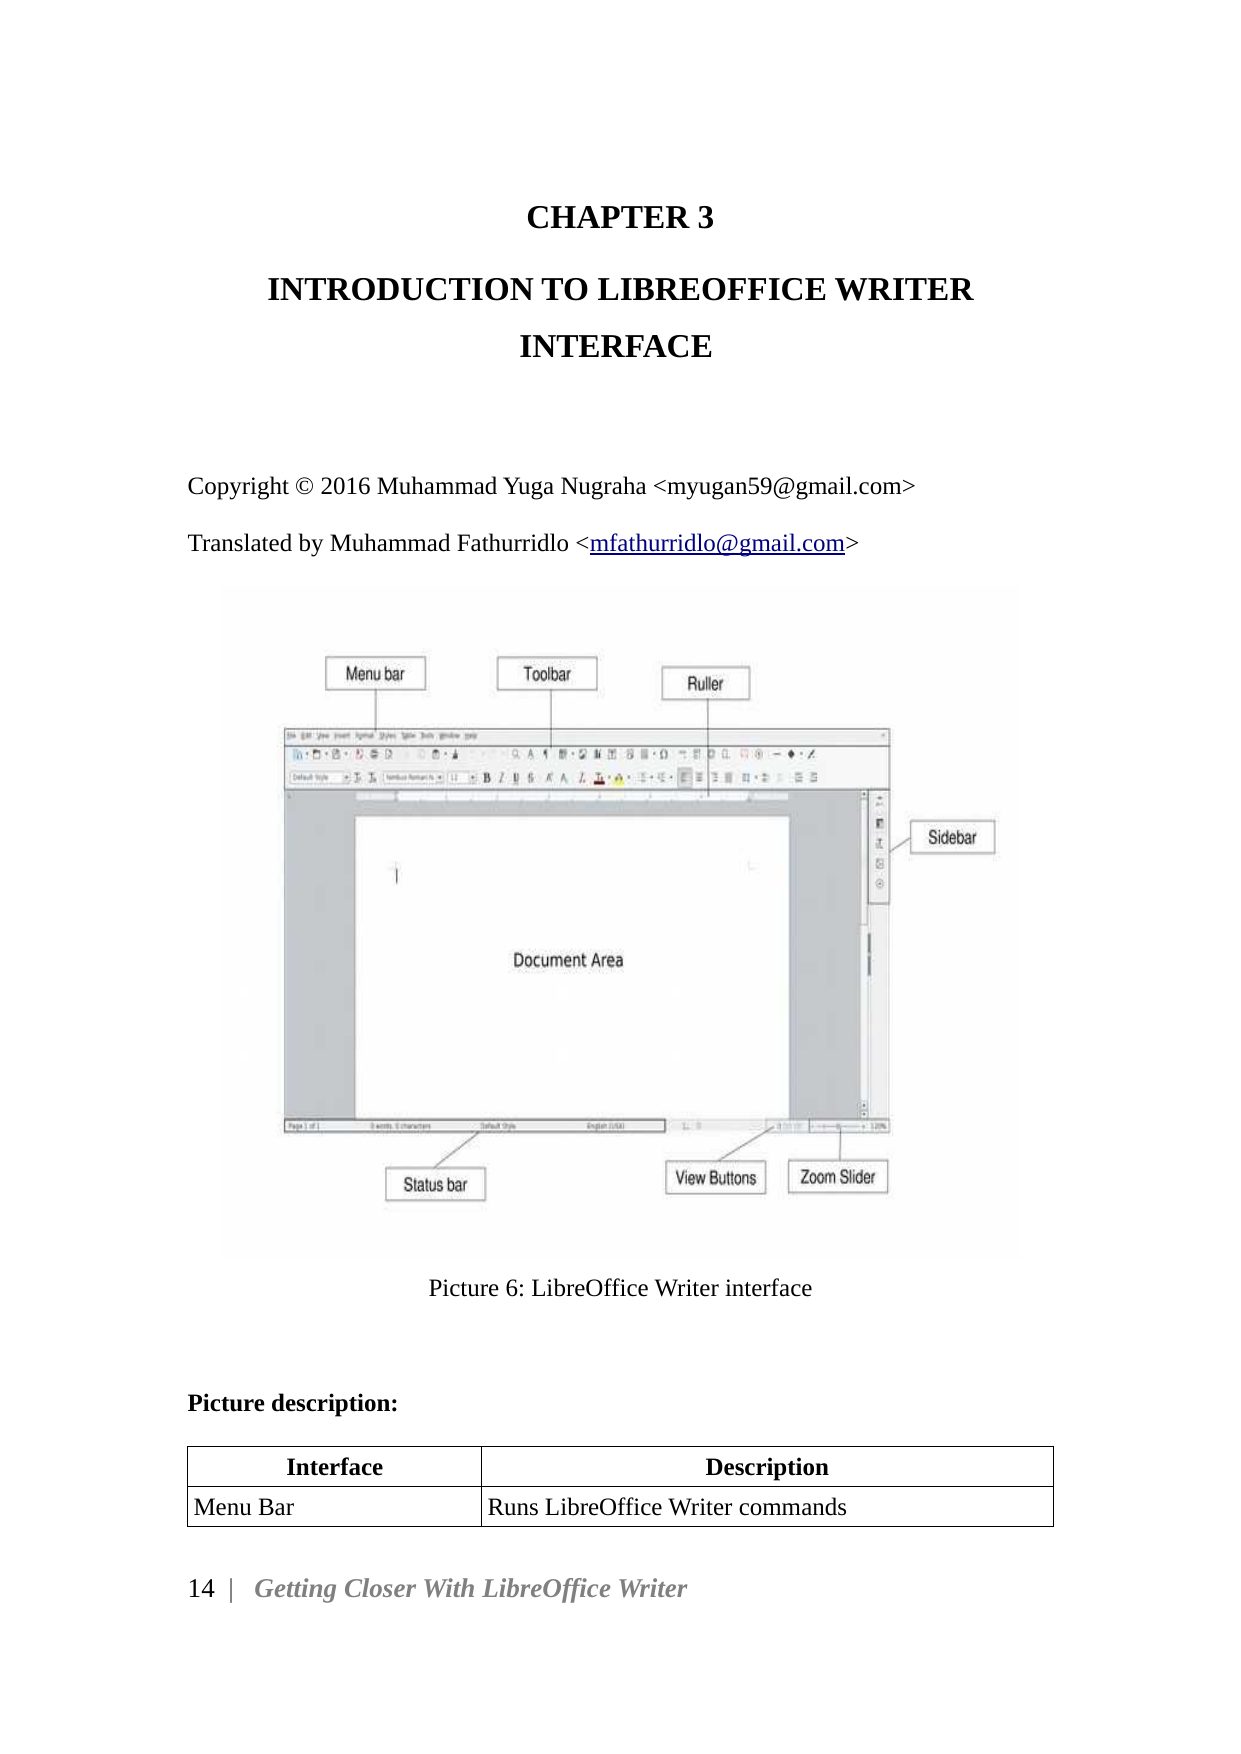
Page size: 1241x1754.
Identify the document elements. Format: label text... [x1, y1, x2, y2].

table_header Interface [188, 1447, 481, 1486]
picture [219, 586, 1021, 1259]
text CHAPTER 3 [187, 197, 1053, 235]
text Translated by Muhammad Fathurridlo <mfathurridlo@gmail.com> [187, 528, 1053, 557]
table_header Description [482, 1447, 1053, 1486]
text Picture description: [187, 1388, 1053, 1417]
text Picture 6: LibreOffice Writer interface [187, 586, 1053, 1301]
subtitle CHAPTER 3 INTRODUCTION TO LIBREOFFICE WRITER INTERFACE [187, 175, 1053, 184]
table_cell Runs LibreOffice Writer commands [482, 1487, 1053, 1526]
text INTRODUCTION TO LIBREOFFICE WRITER INTERFACE [187, 269, 1053, 365]
table_cell Menu Bar [188, 1487, 481, 1526]
text Copyright © 2016 Muhammad Yuga Nugraha <myugan59@gmail.com> [187, 471, 1053, 499]
